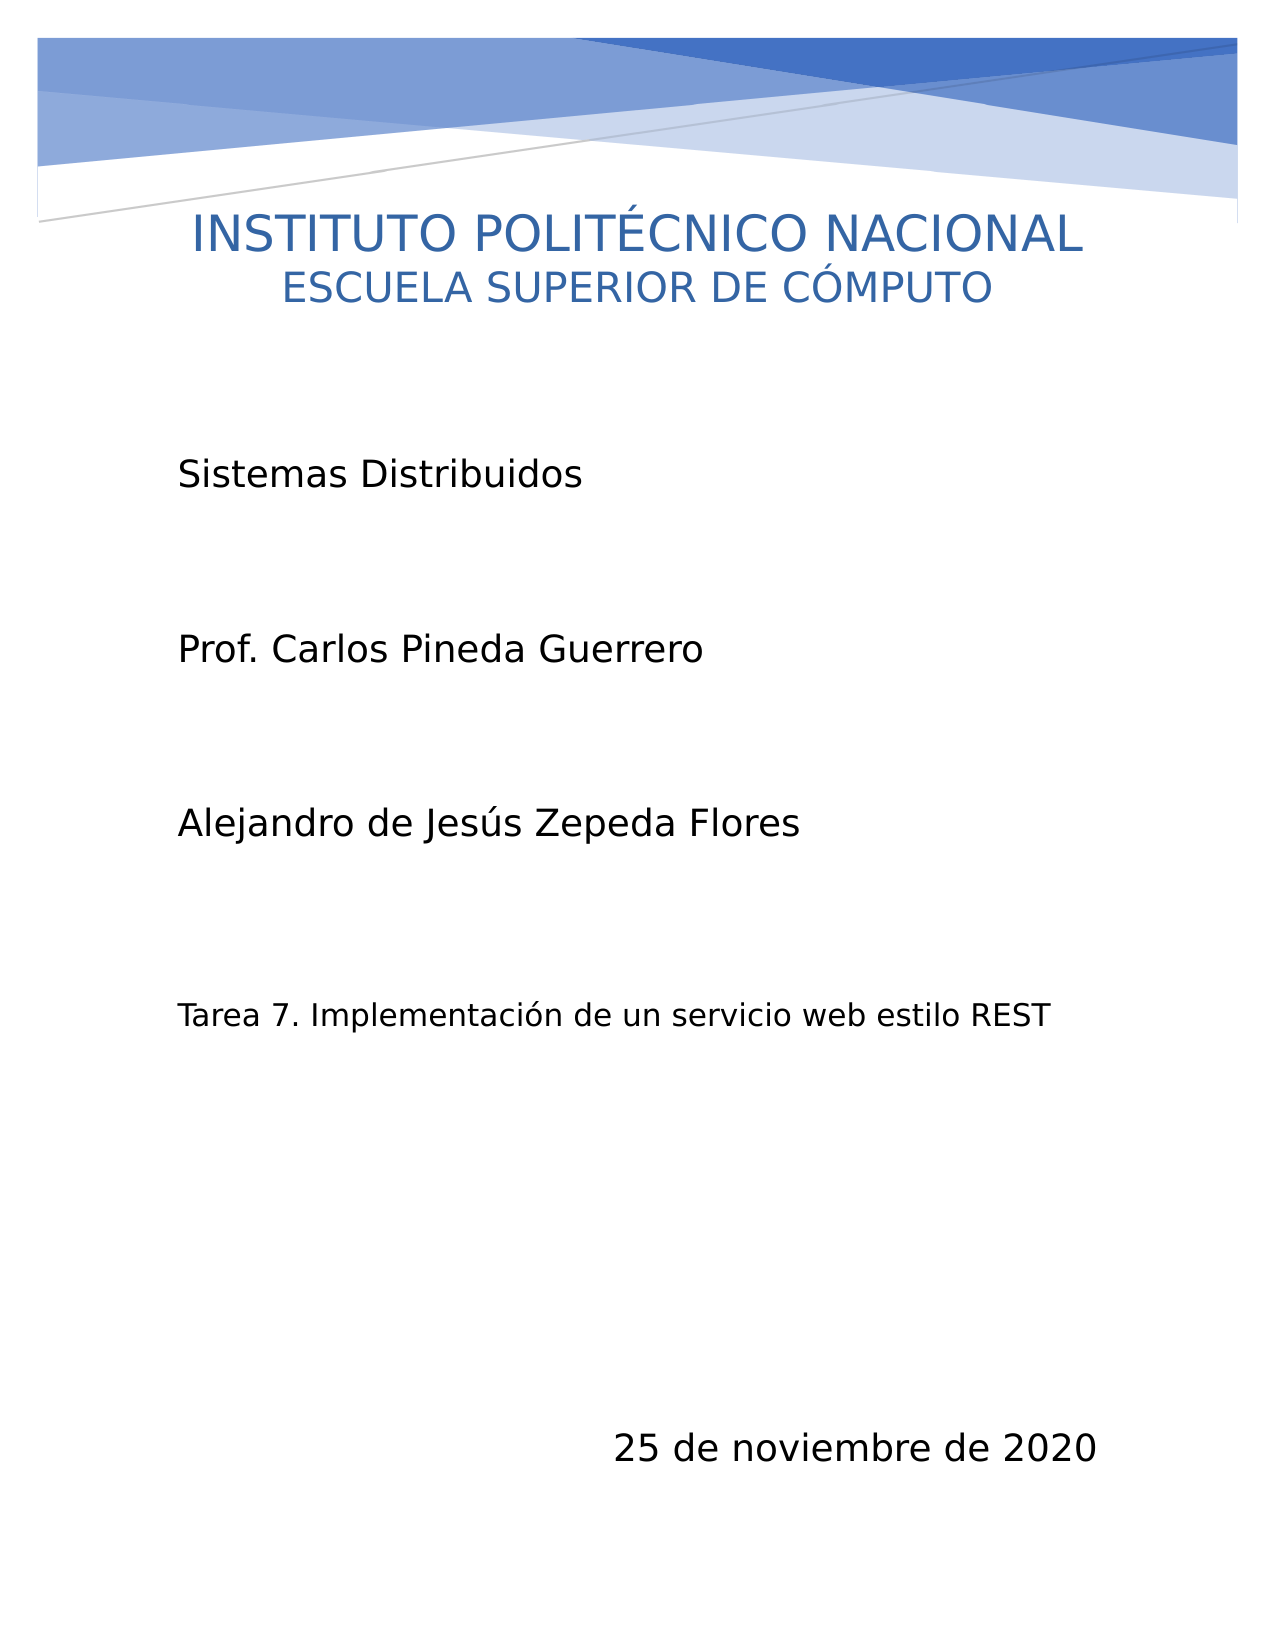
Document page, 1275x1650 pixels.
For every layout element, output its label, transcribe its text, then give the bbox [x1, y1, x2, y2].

picture [511, 218, 534, 238]
picture [777, 218, 800, 238]
text ESCUELA SUPERIOR DE CÓMPUTO [177, 263, 1098, 312]
text Prof. Carlos Pineda Guerrero [177, 627, 1098, 671]
picture [993, 222, 1002, 238]
text Sistemas Distribuidos [177, 453, 1098, 496]
subtitle Tarea 7. Implementación de un servicio web estilo REST [177, 997, 1098, 1033]
text Alejandro de Jesús Zepeda Flores [177, 802, 1098, 845]
text 25 de noviembre de 2020 [177, 1427, 1098, 1470]
text INSTITUTO POLITÉCNICO NACIONAL [177, 238, 1098, 263]
picture [37, 37, 1238, 238]
picture [483, 219, 496, 232]
picture [426, 218, 449, 238]
picture [834, 222, 843, 238]
picture [692, 222, 701, 238]
picture [216, 222, 225, 238]
picture [952, 218, 975, 238]
picture [1031, 221, 1045, 238]
picture [871, 221, 885, 238]
